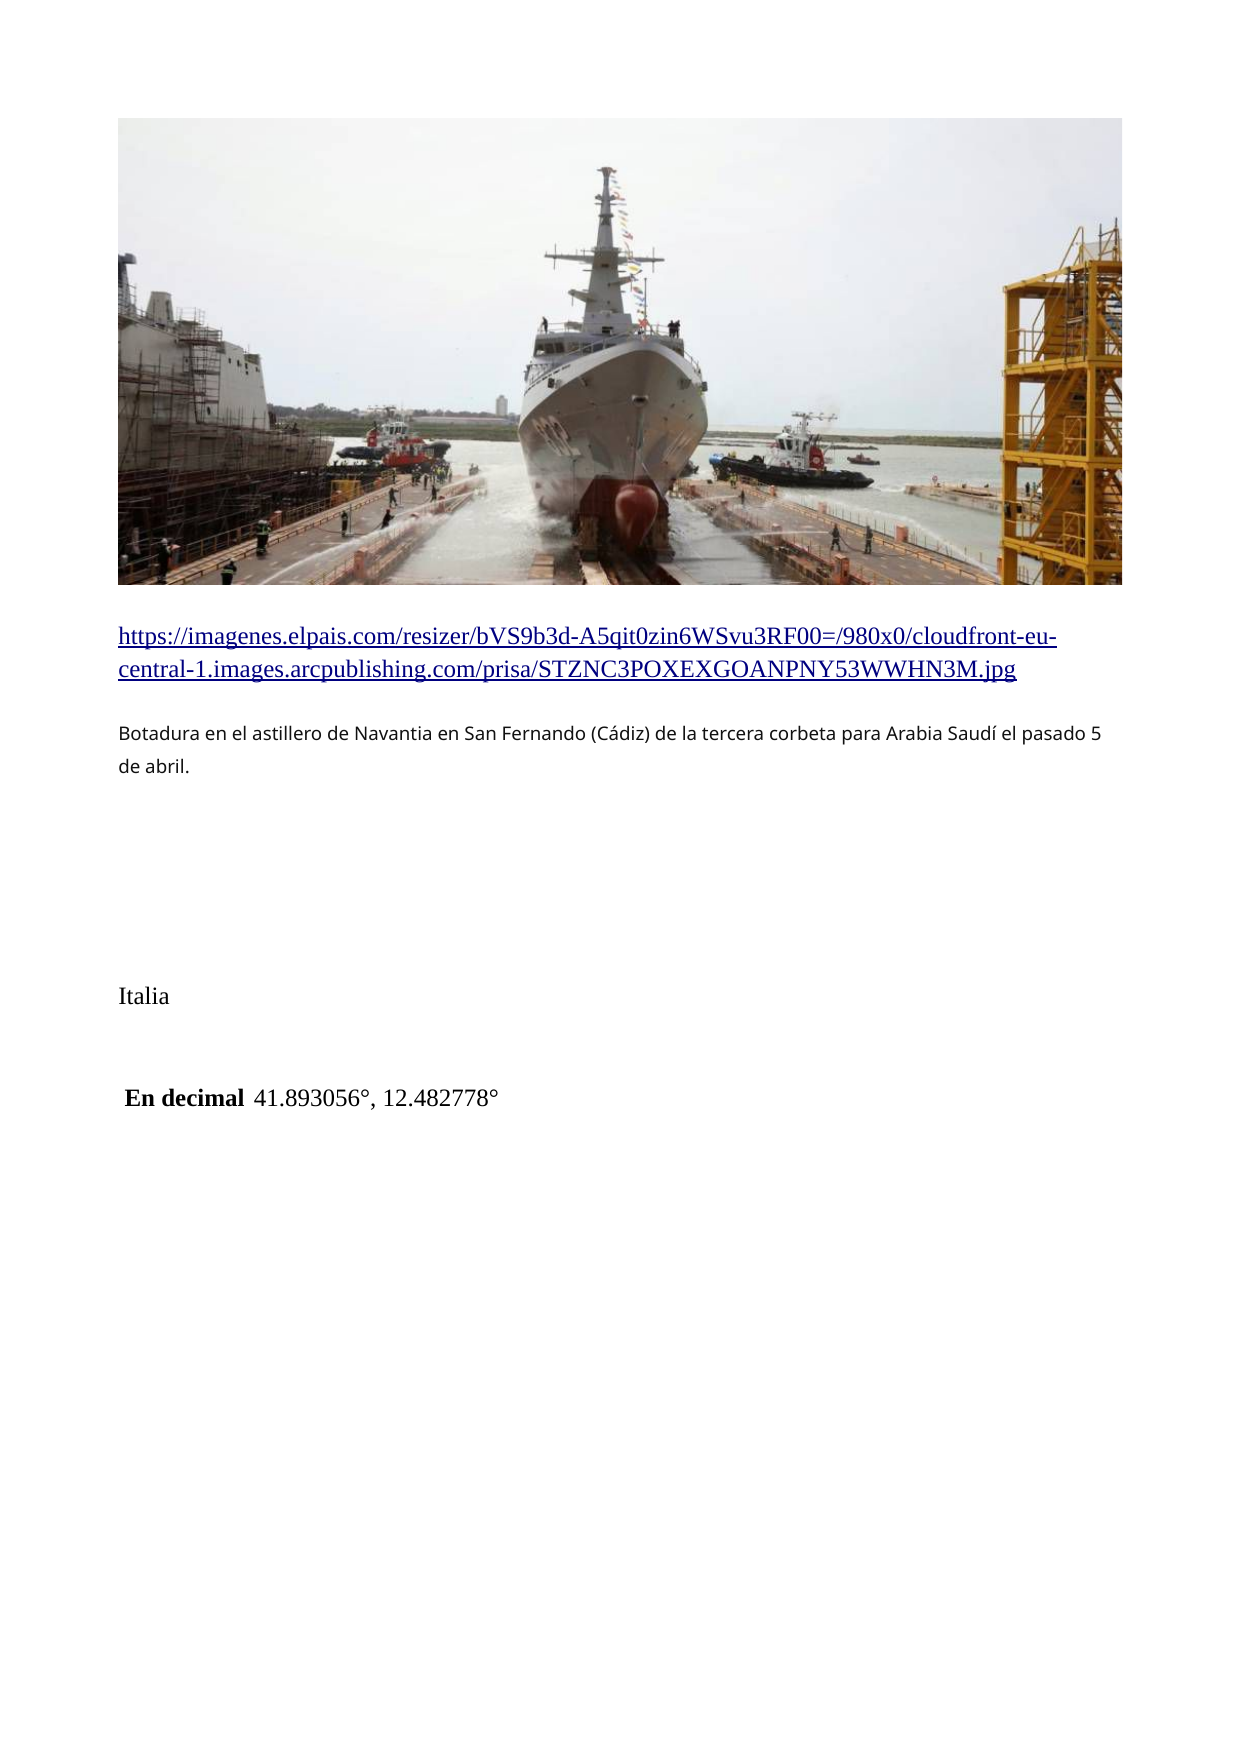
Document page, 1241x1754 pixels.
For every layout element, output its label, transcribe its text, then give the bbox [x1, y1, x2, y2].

table_header En decimal [118, 1081, 251, 1115]
text https://imagenes.elpais.com/resizer/bVS9b3d-A5qit0zin6WSvu3RF00=/980x0/cloudfront-eu-central-1.images.arcpublishing.com/prisa/STZNC3POXEXGOANPNY53WWHN3M.jpg [118, 621, 1122, 683]
text Botadura en el astillero de Navantia en San Fernando (Cádiz) de la tercera corbeta para Arabia Saudí el pasado 5 de abril. [118, 721, 1122, 779]
picture [118, 118, 1123, 585]
text Italia [118, 981, 1122, 1010]
table_header 41.893056°, 12.482778° [251, 1081, 510, 1115]
